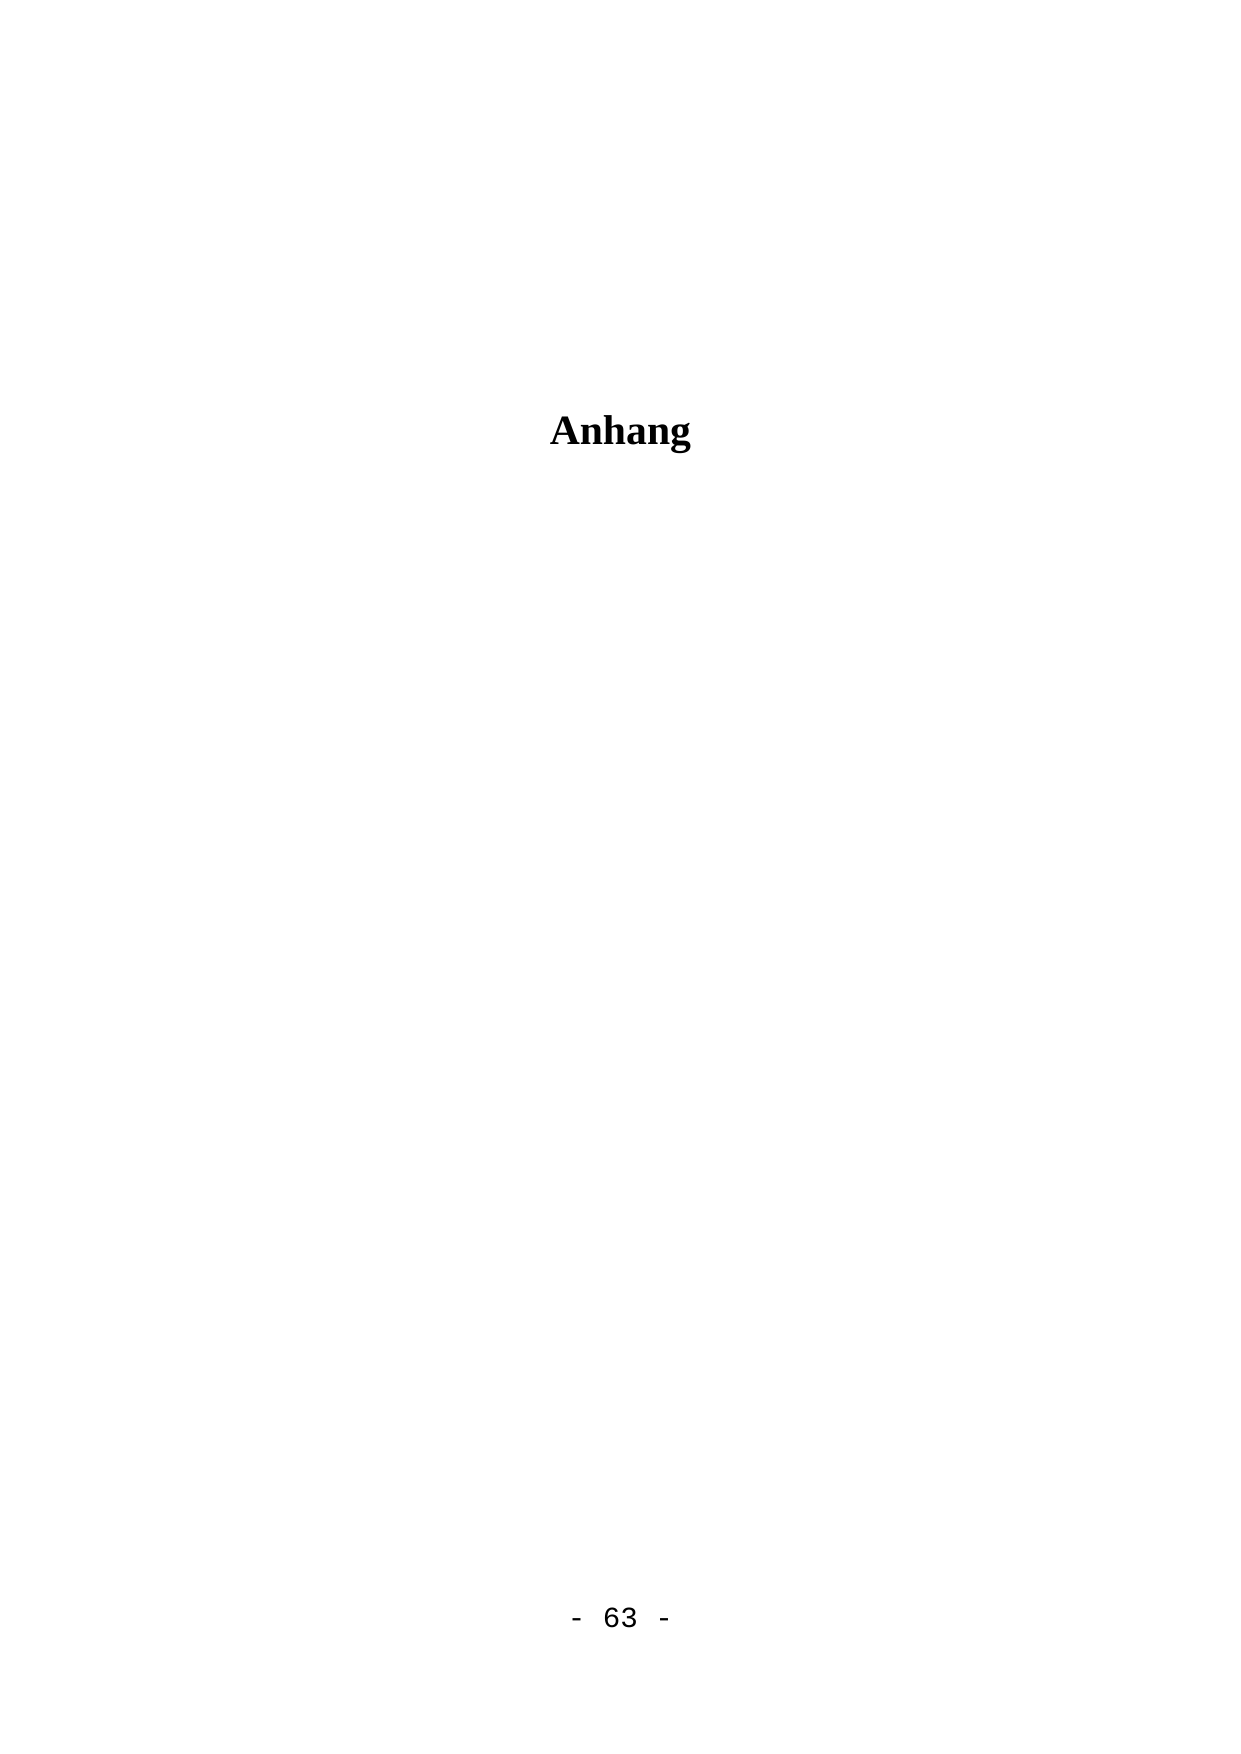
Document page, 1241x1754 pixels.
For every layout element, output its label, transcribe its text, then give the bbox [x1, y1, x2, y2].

text Anhang [118, 406, 1122, 453]
